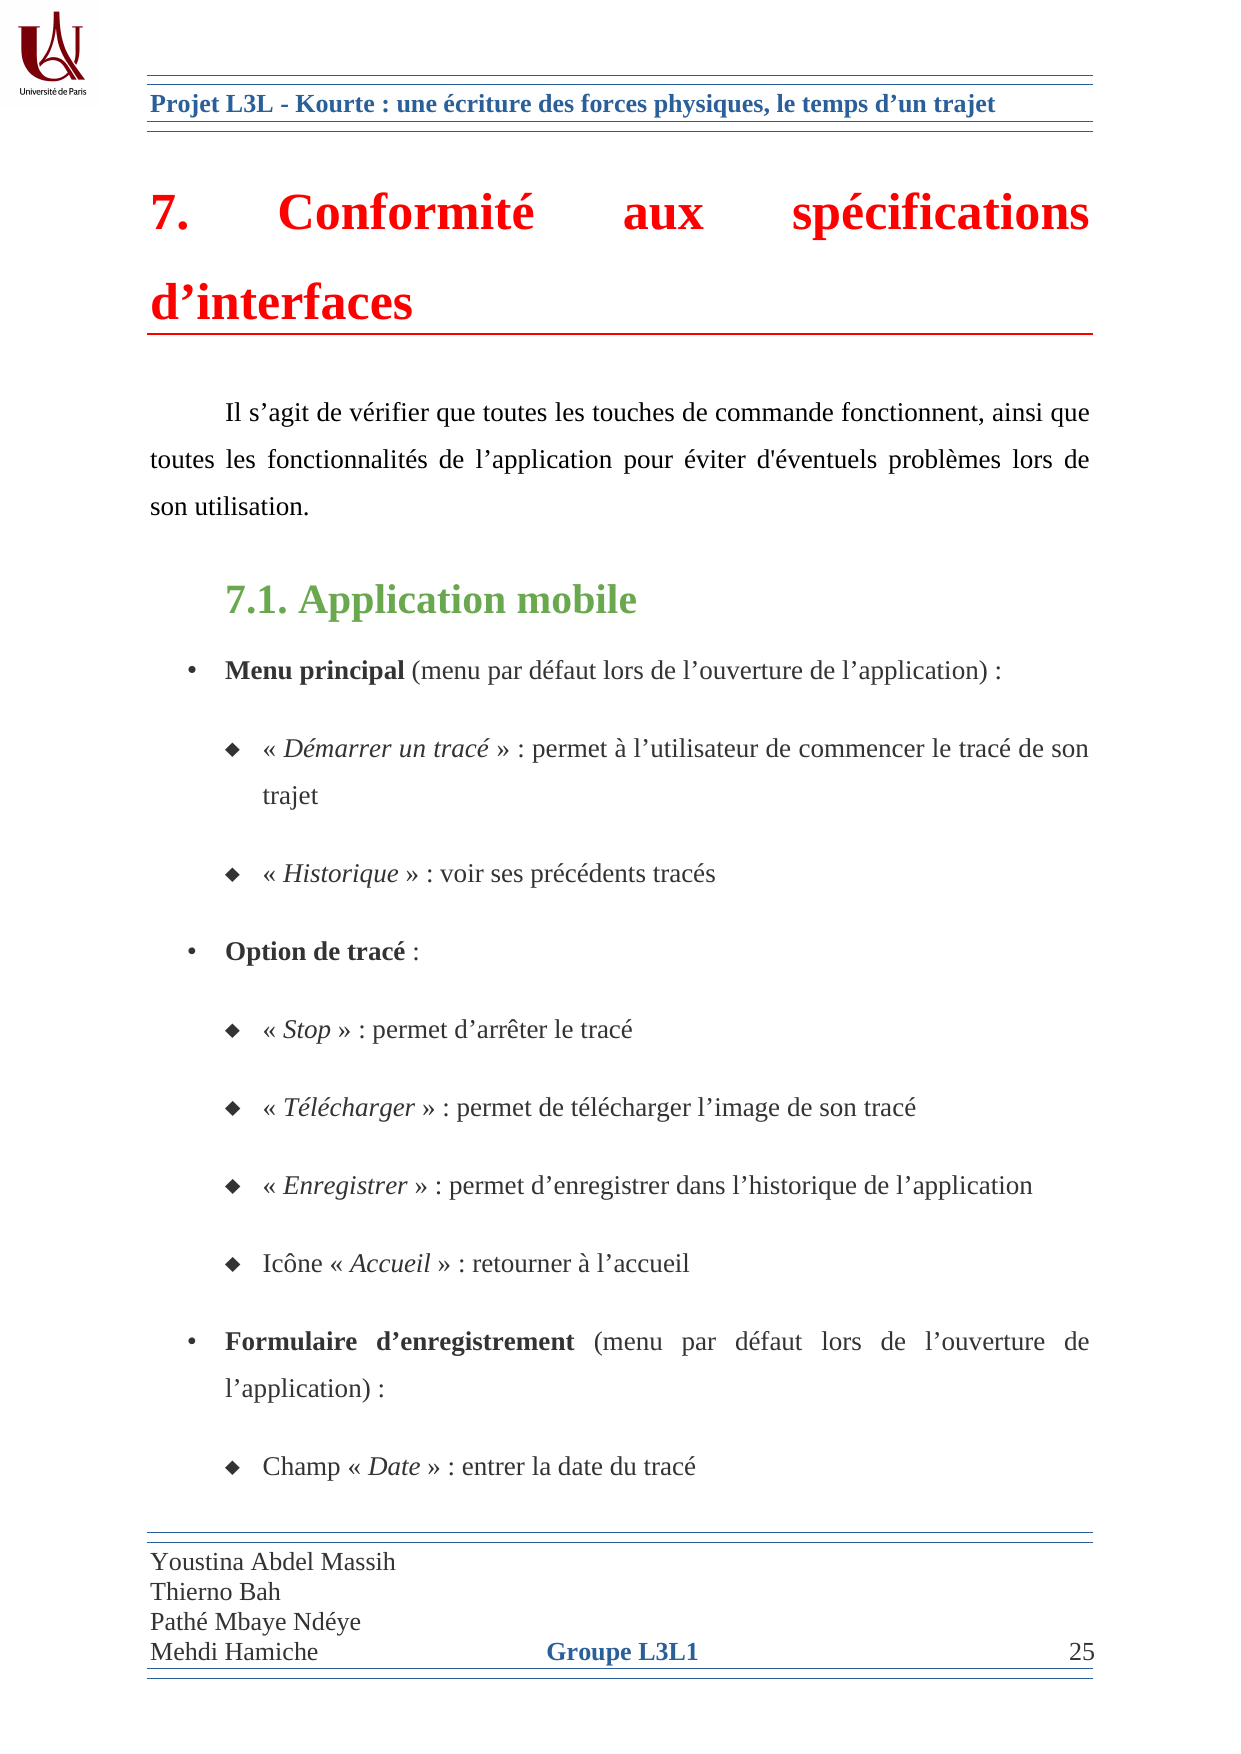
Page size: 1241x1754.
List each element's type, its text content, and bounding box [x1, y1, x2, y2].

list Champ « Date » : entrer la date du tracé [225, 1450, 1090, 1481]
list Option de tracé : [187, 935, 1090, 966]
list Icône « Accueil » : retourner à l’accueil [225, 1247, 1090, 1278]
list « Enregistrer » : permet d’enregistrer dans l’historique de l’application [225, 1169, 1090, 1200]
subtitle 7.1. Application mobile [150, 574, 1090, 622]
subtitle 7. Conformité aux spécifications d’interfaces [147, 178, 1093, 333]
list « Historique » : voir ses précédents tracés [225, 857, 1090, 888]
list « Démarrer un tracé » : permet à l’utilisateur de commencer le tracé de son trajet [225, 732, 1090, 810]
picture [0, 0, 101, 107]
list « Télécharger » : permet de télécharger l’image de son tracé [225, 1091, 1090, 1122]
list Formulaire d’enregistrement (menu par défaut lors de l’ouverture de l’application) : [187, 1325, 1090, 1403]
list « Stop » : permet d’arrêter le tracé [225, 1013, 1090, 1044]
text Il s’agit de vérifier que toutes les touches de commande fonctionnent, ainsi que toutes les fonctionnalités de l’application pour éviter d'éventuels problèmes lors de son utilisation. [150, 397, 1090, 521]
list Menu principal (menu par défaut lors de l’ouverture de l’application) : [187, 654, 1090, 686]
